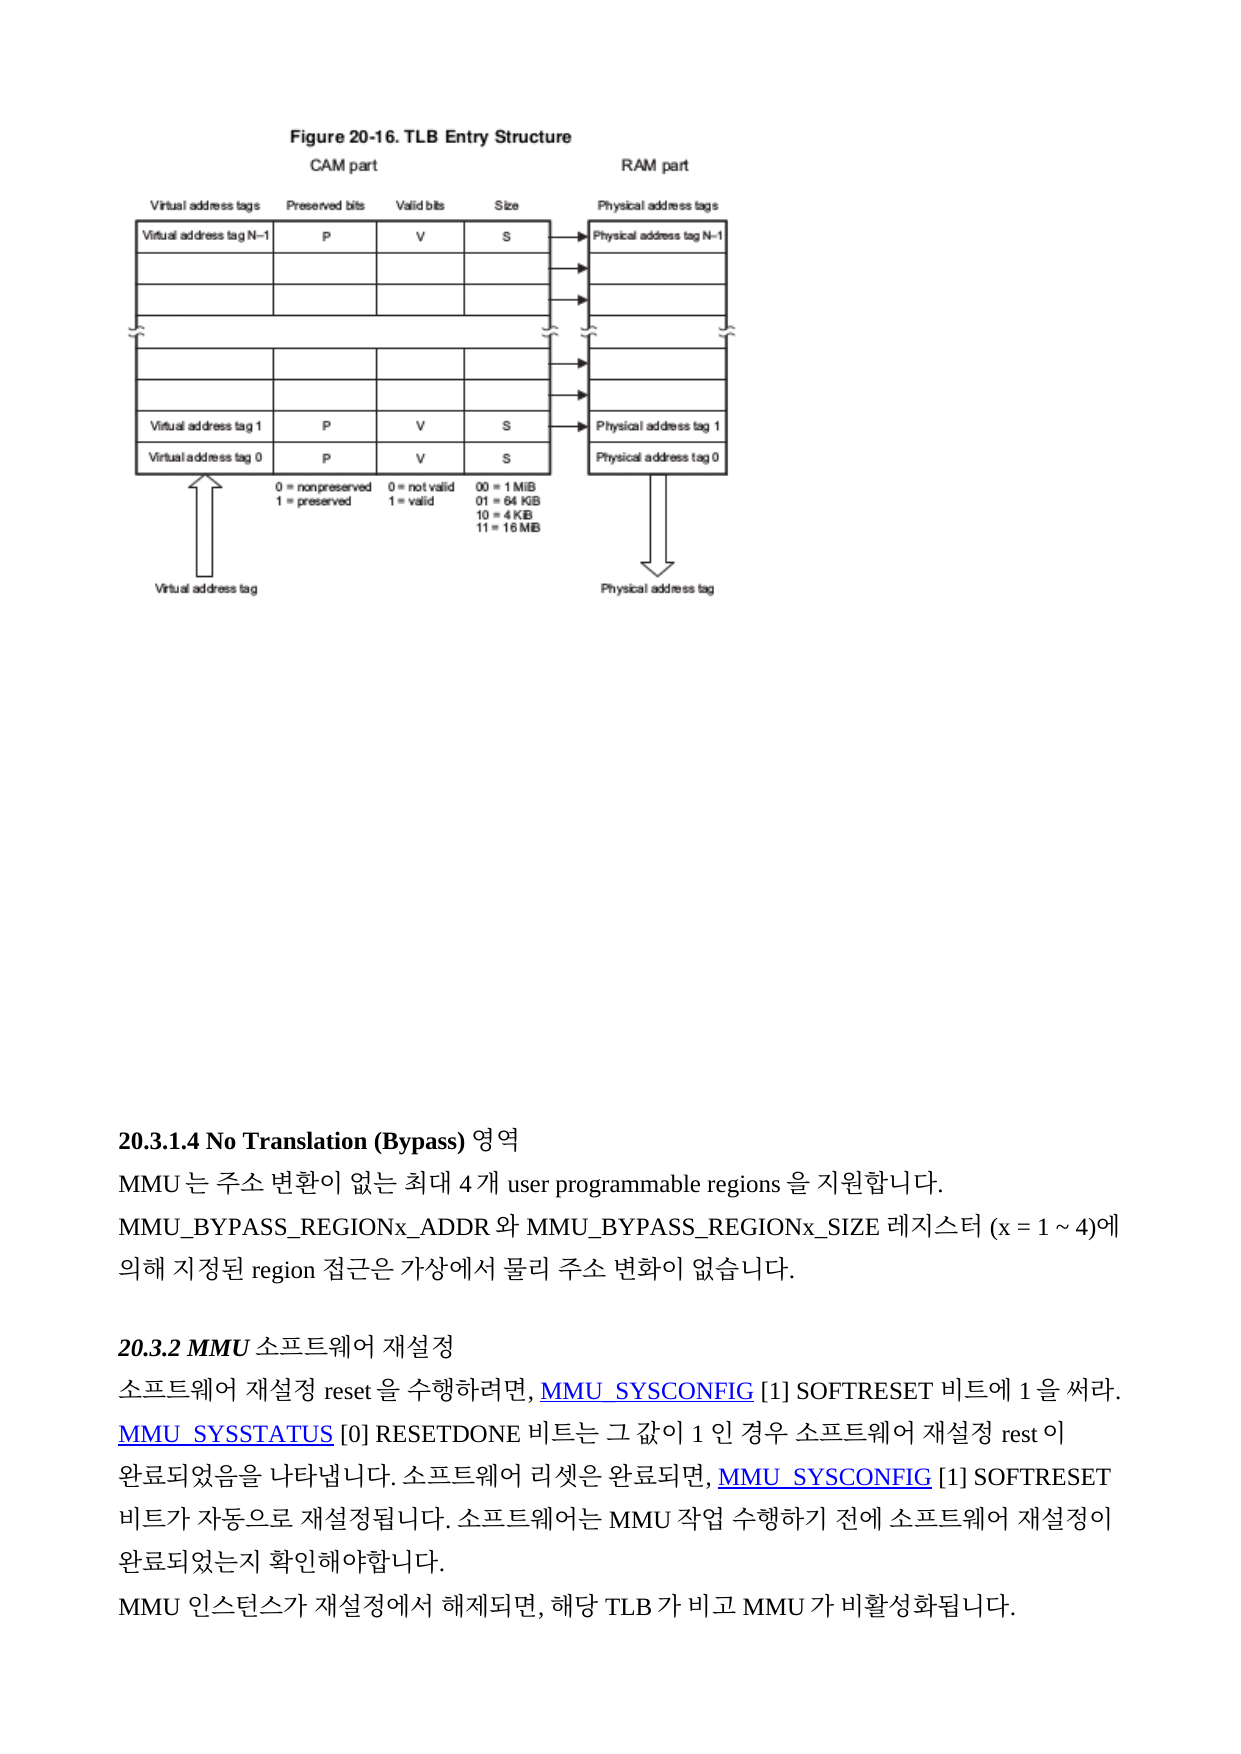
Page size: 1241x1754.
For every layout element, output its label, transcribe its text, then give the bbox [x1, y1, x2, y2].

text MMU는 주소 변환이 없는 최대 4개 user programmable regions을 지원합니다. [118, 1164, 1122, 1199]
text MMU_BYPASS_REGIONx_ADDR와 MMU_BYPASS_REGIONx_SIZE 레지스터 (x = 1 ~ 4)에 의해 지정된 region 접근은 가상에서 물리 주소 변화이 없습니다. [118, 1207, 1122, 1286]
text 소프트웨어 재설정 reset을 수행하려면, MMU_SYSCONFIG [1] SOFTRESET 비트에 1을 써라. [118, 1371, 1122, 1407]
text 20.3.2 MMU 소프트웨어 재설정 [118, 1327, 1122, 1363]
text MMU_SYSSTATUS [0] RESETDONE 비트는 그 값이 1 인 경우 소프트웨어 재설정 rest이 완료되었음을 나타냅니다. 소프트웨어 리셋은 완료되면, MMU_SYSCONFIG [1] SOFTRESET 비트가 자동으로 재설정됩니다. 소프트웨어는 MMU 작업 수행하기 전에 소프트웨어 재설정이 완료되었는지 확인해야합니다. [118, 1414, 1122, 1579]
text 20.3.1.4 No Translation (Bypass) 영역 [118, 1121, 1122, 1156]
text MMU 인스턴스가 재설정에서 해제되면, 해당 TLB가 비고 MMU가 비활성화됩니다. [118, 1586, 1122, 1622]
